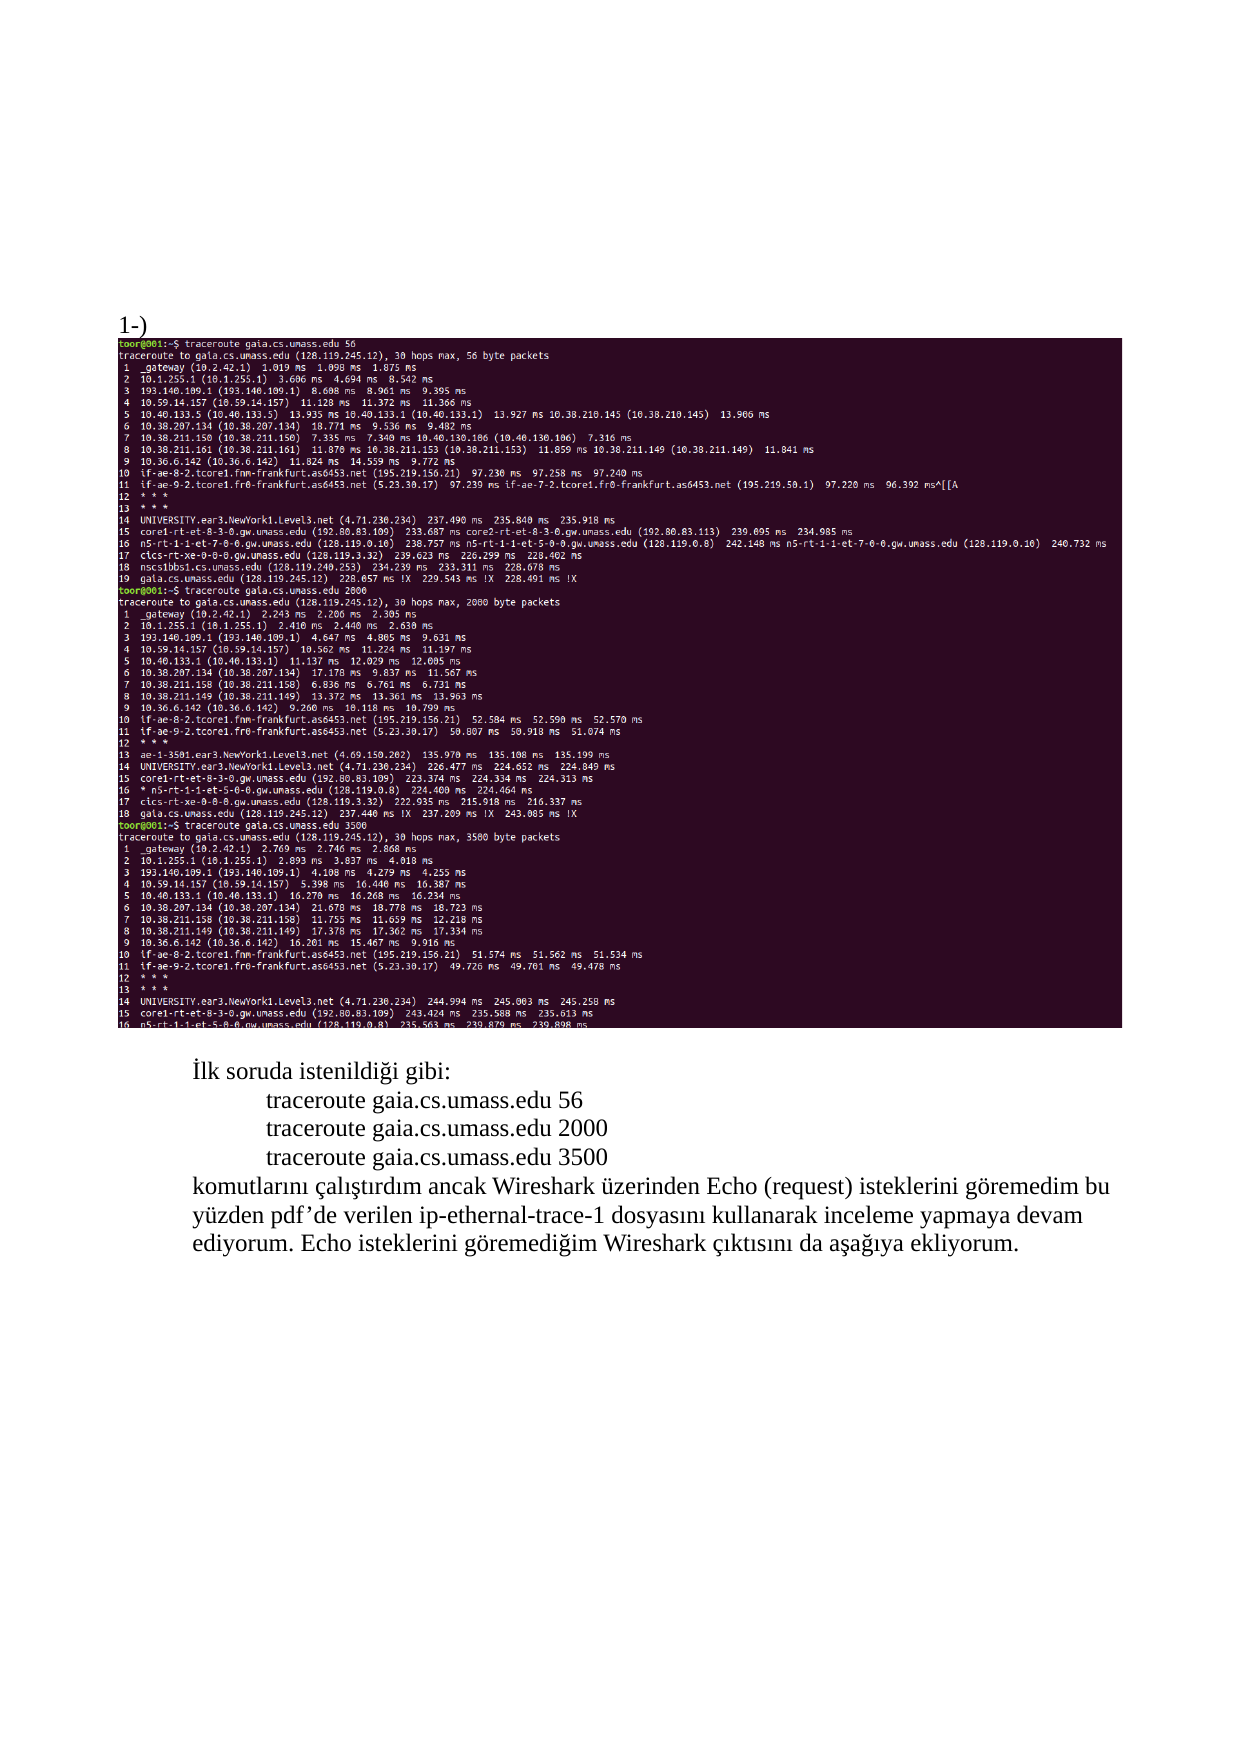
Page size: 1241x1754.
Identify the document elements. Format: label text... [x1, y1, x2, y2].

text traceroute gaia.cs.umass.edu 56 [192, 1085, 1122, 1113]
text traceroute gaia.cs.umass.edu 3500 [192, 1142, 1122, 1171]
text 1-) [118, 310, 1122, 338]
picture [118, 338, 1123, 1028]
text traceroute gaia.cs.umass.edu 2000 [192, 1113, 1122, 1142]
text İlk soruda istenildiği gibi: [192, 1056, 1122, 1085]
text komutlarını çalıştırdım ancak Wireshark üzerinden Echo (request) isteklerini göremedim bu yüzden pdf’de verilen ip-ethernal-trace-1 dosyasını kullanarak inceleme yapmaya devam ediyorum. Echo isteklerini göremediğim Wireshark çıktısını da aşağıya ekliyorum. [192, 1171, 1122, 1257]
